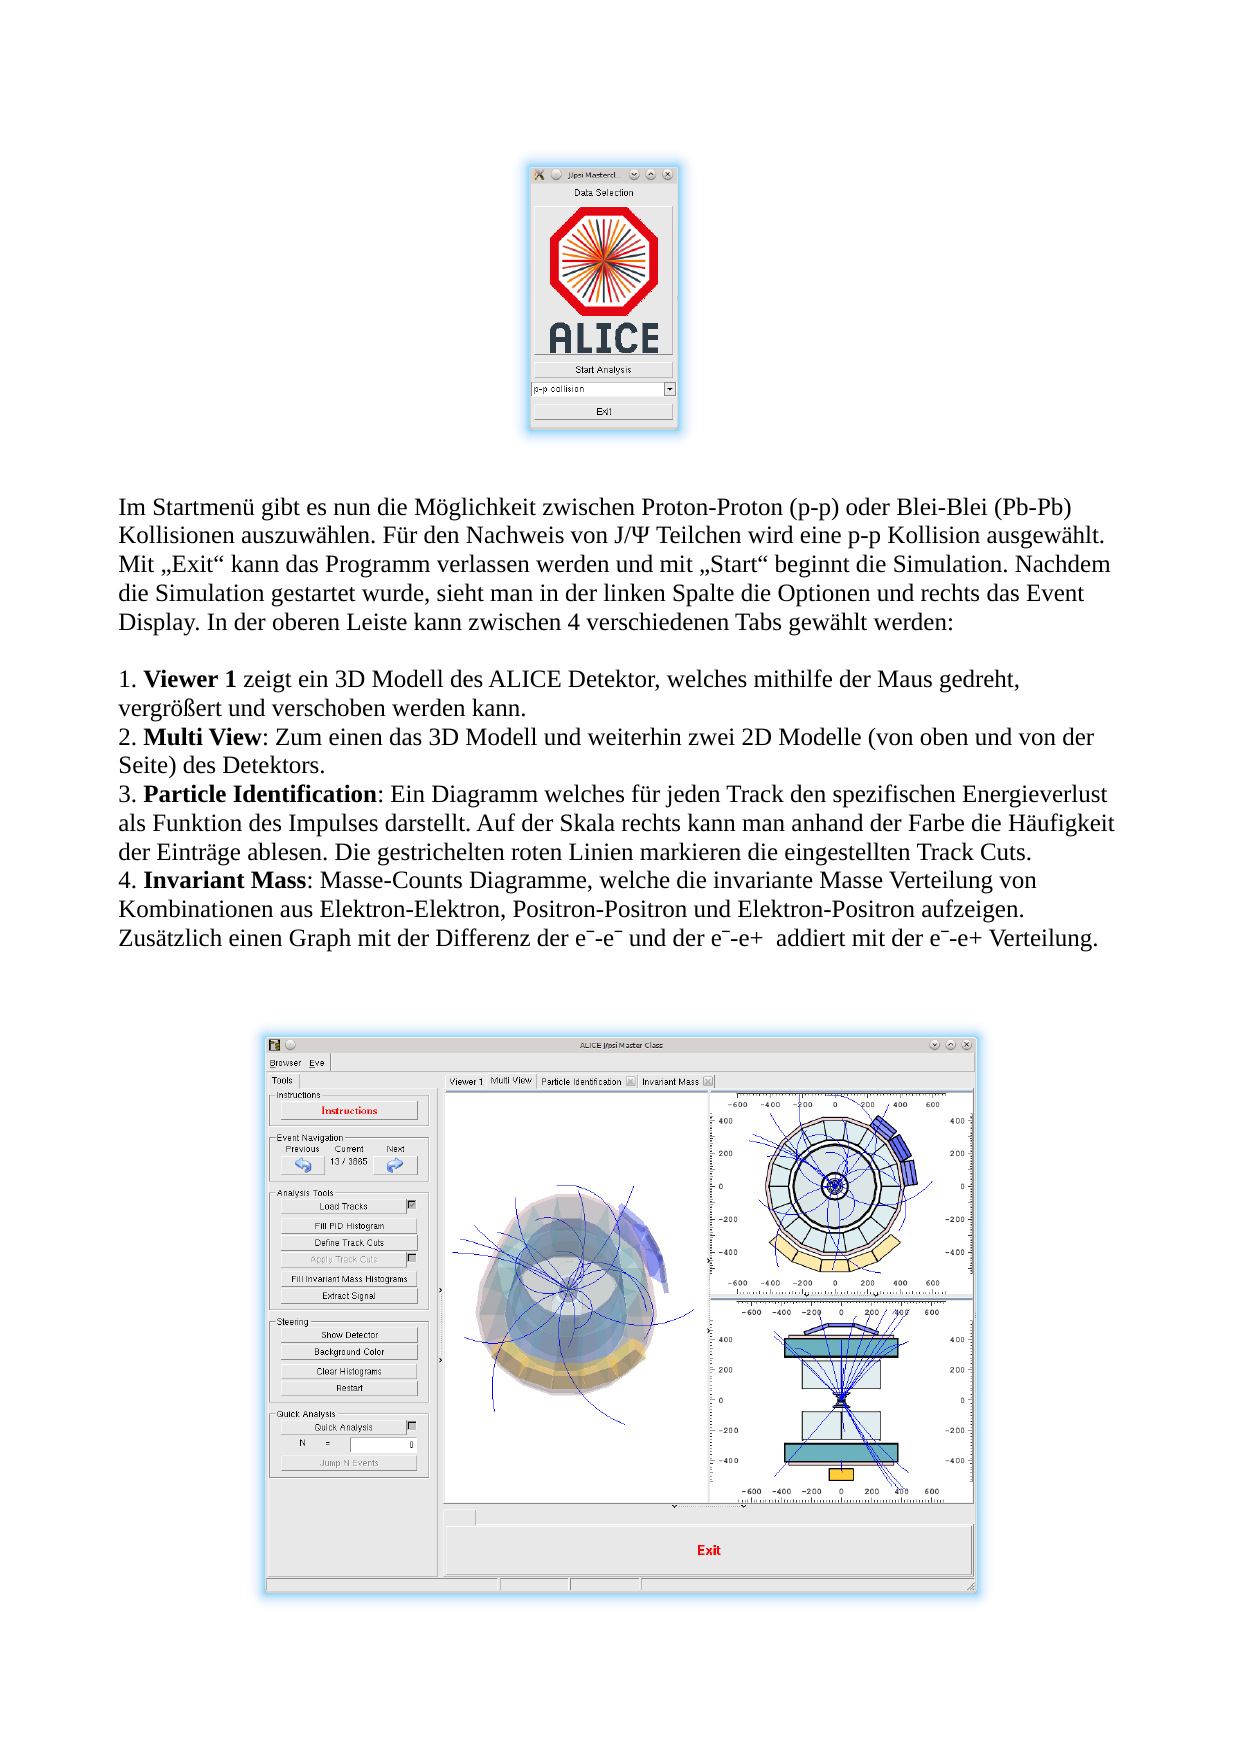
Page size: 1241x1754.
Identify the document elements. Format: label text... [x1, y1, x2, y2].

text Im Startmenü gibt es nun die Möglichkeit zwischen Proton-Proton (p-p) oder Blei-Blei (Pb-Pb) Kollisionen auszuwählen. Für den Nachweis von J/Ψ Teilchen wird eine p-p Kollision ausgewählt. Mit „Exit“ kann das Programm verlassen werden und mit „Start“ beginnt die Simulation. Nachdem die Simulation gestartet wurde, sieht man in der linken Spalte die Optionen und rechts das Event Display. In der oberen Leiste kann zwischen 4 verschiedenen Tabs gewählt werden: [118, 492, 1122, 636]
text 4. Invariant Mass: Masse-Counts Diagramme, welche die invariante Masse Verteilung von Kombinationen aus Elektron-Elektron, Positron-Positron und Elektron-Positron aufzeigen. Zusätzlich einen Graph mit der Differenz der eˉ-eˉ und der eˉ-e+ addiert mit der eˉ-e+ Verteilung. [118, 866, 1122, 952]
text 2. Multi View: Zum einen das 3D Modell und weiterhin zwei 2D Modelle (von oben und von der Seite) des Detektors. [118, 722, 1122, 779]
picture [501, 137, 707, 459]
picture [237, 1009, 1004, 1621]
text 1. Viewer 1 zeigt ein 3D Modell des ALICE Detektor, welches mithilfe der Maus gedreht, vergrößert und verschoben werden kann. [118, 664, 1122, 722]
text 3. Particle Identification: Ein Diagramm welches für jeden Track den spezifischen Energieverlust als Funktion des Impulses darstellt. Auf der Skala rechts kann man anhand der Farbe die Häufigkeit der Einträge ablesen. Die gestrichelten roten Linien markieren die eingestellten Track Cuts. [118, 779, 1122, 866]
